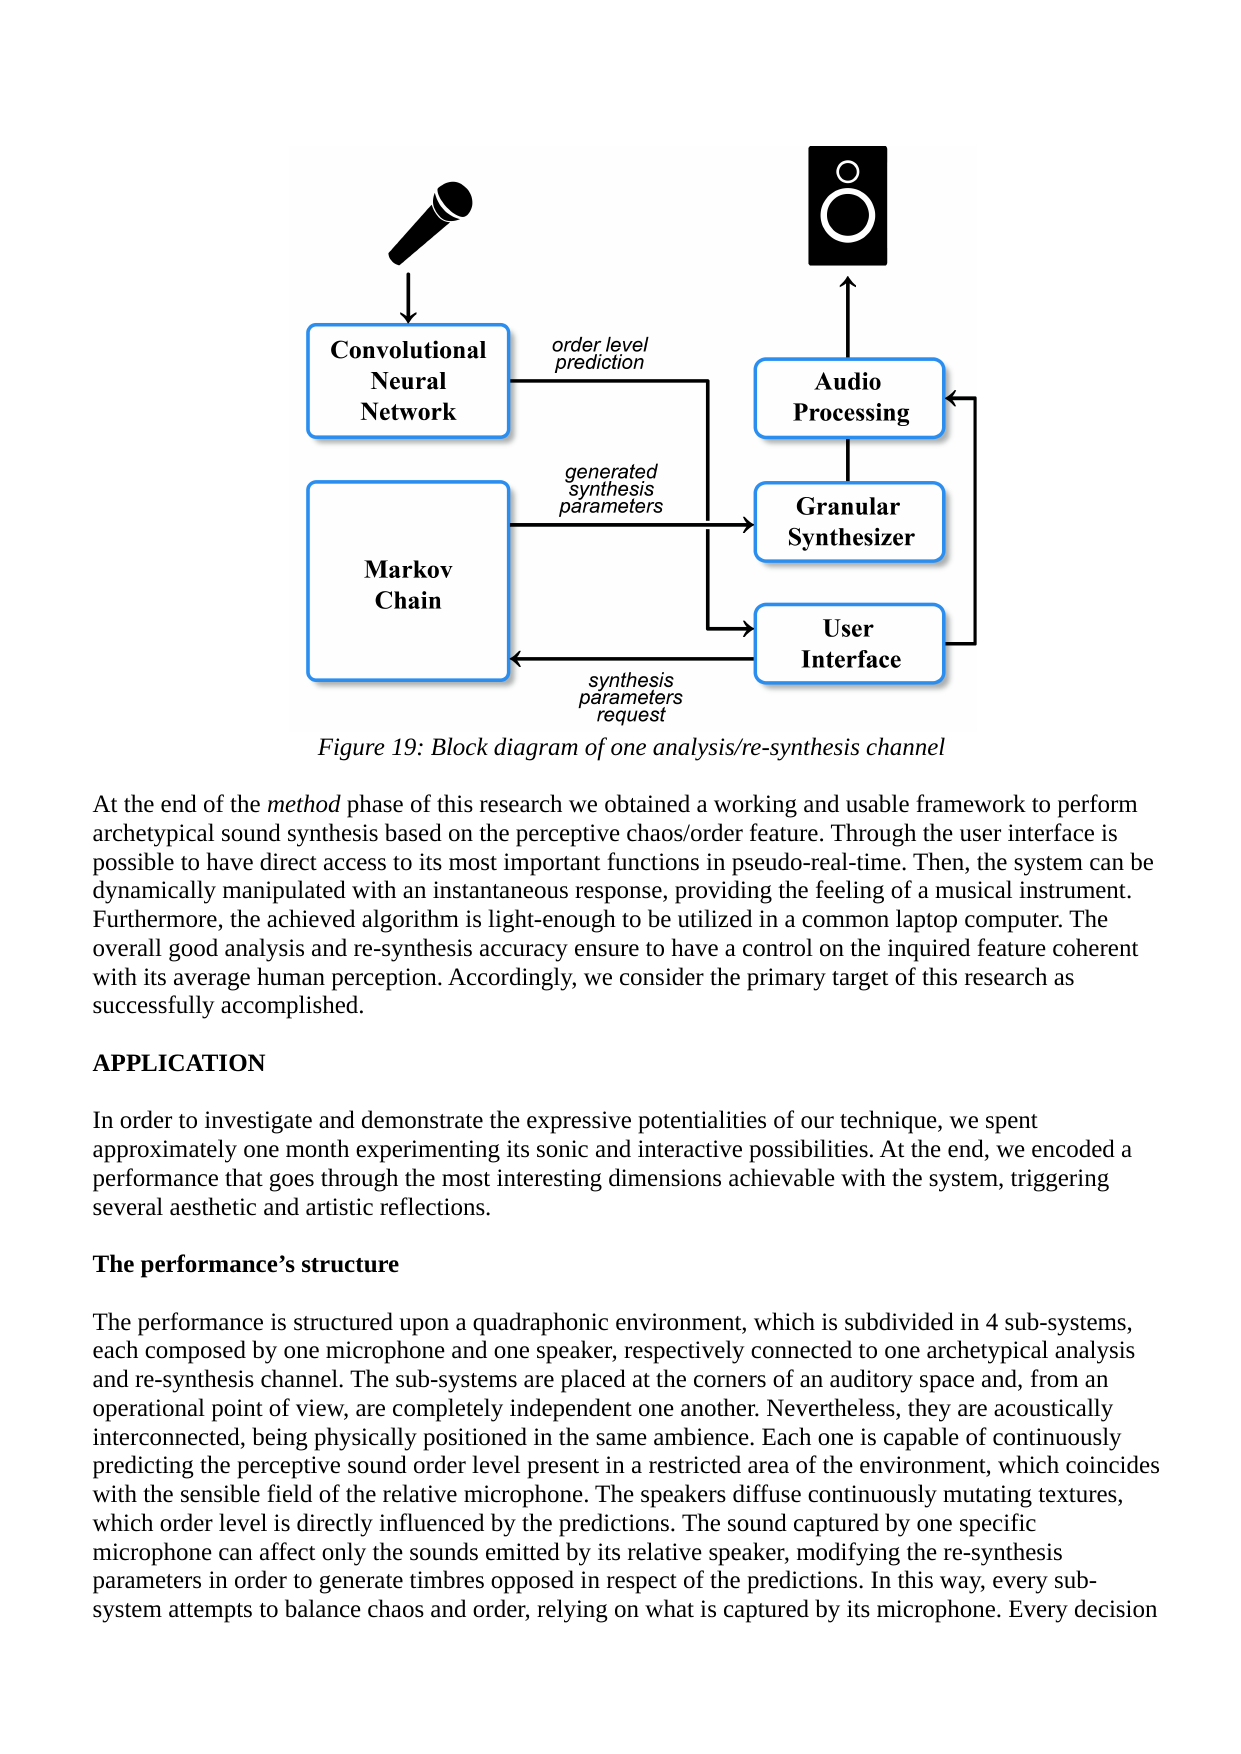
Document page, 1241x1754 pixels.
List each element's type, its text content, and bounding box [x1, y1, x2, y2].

text The performance is structured upon a quadraphonic environment, which is subdivided in 4 sub-systems, each composed by one microphone and one speaker, respectively connected to one archetypical analysis and re-synthesis channel. The sub-systems are placed at the corners of an auditory space and, from an operational point of view, are completely independent one another. Nevertheless, they are acoustically interconnected, being physically positioned in the same ambience. Each one is capable of continuously predicting the perceptive sound order level present in a restricted area of the environment, which coincides with the sensible field of the relative microphone. The speakers diffuse continuously mutating textures, which order level is directly influenced by the predictions. The sound captured by one specific microphone can affect only the sounds emitted by its relative speaker, modifying the re-synthesis parameters in order to generate timbres opposed in respect of the predictions. In this way, every sub-system attempts to balance chaos and order, relying on what is captured by its microphone. Every decision [92, 1307, 1160, 1623]
picture [288, 146, 977, 732]
text The performance’s structure [92, 1249, 1160, 1278]
text At the end of the method phase of this research we obtained a working and usable framework to perform archetypical sound synthesis based on the perceptive chaos/order feature. Through the user interface is possible to have direct access to its most important functions in pseudo-real-time. Then, the system can be dynamically manipulated with an instantaneous response, providing the feeling of a musical instrument. Furthermore, the achieved algorithm is light-enough to be utilized in a common laptop computer. The overall good analysis and re-synthesis accuracy ensure to have a control on the inquired feature coherent with its average human perception. Accordingly, we consider the primary target of this research as successfully accomplished. [92, 789, 1160, 1019]
text APPLICATION [92, 1048, 1160, 1077]
text Figure 19: Block diagram of one analysis/re-synthesis channel [289, 732, 977, 760]
text In order to investigate and demonstrate the expressive potentialities of our technique, we spent approximately one month experimenting its sonic and interactive possibilities. At the end, we encoded a performance that goes through the most interesting dimensions achievable with the system, triggering several aesthetic and artistic reflections. [92, 1105, 1160, 1220]
